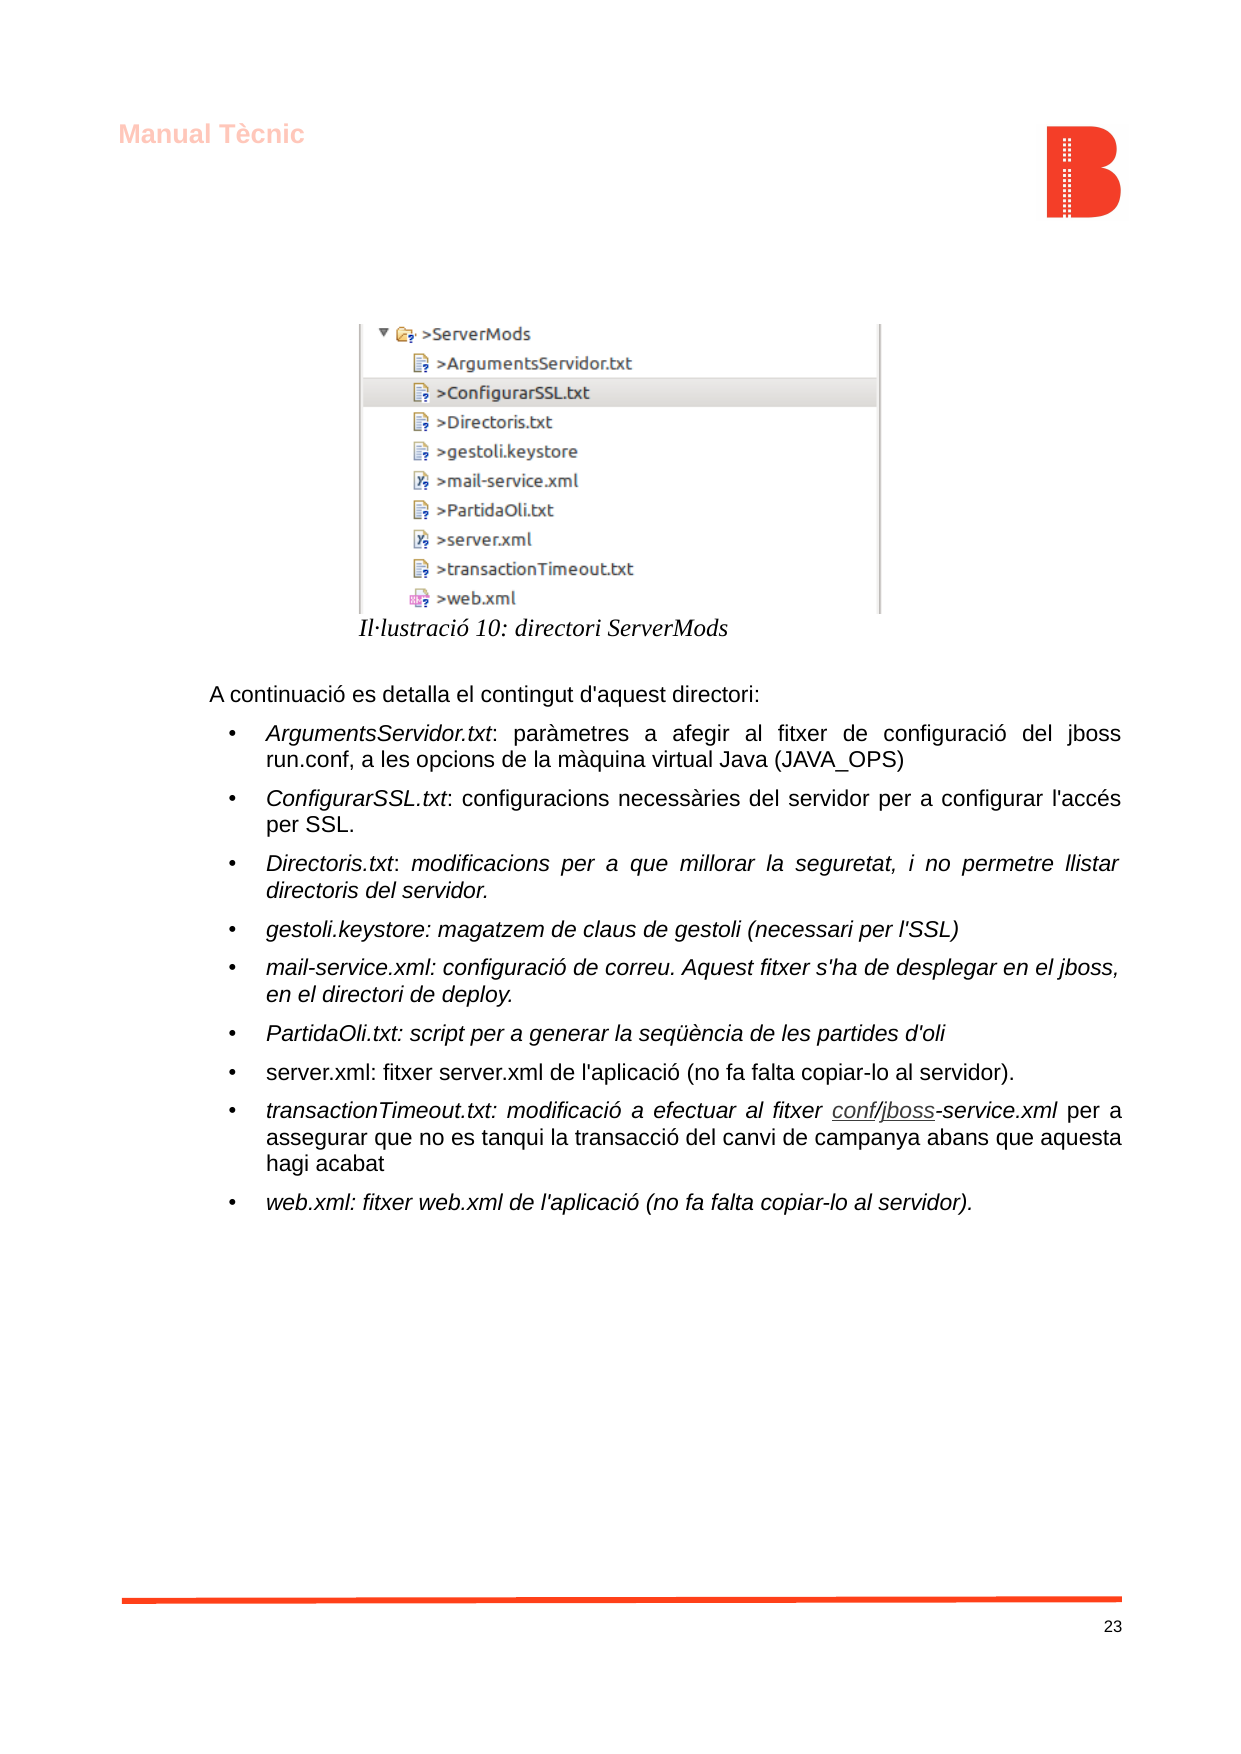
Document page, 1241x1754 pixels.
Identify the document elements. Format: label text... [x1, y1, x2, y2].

picture [1036, 124, 1130, 221]
list gestoli.keystore: magatzem de claus de gestoli (necessari per l'SSL) [228, 916, 1122, 942]
list server.xml: fitxer server.xml de l'aplicació (no fa falta copiar-lo al servidor). [228, 1058, 1122, 1085]
list ArgumentsServidor.txt: paràmetres a afegir al fitxer de configuració del jboss run.conf, a les opcions de la màquina virtual Java (JAVA_OPS) [228, 720, 1122, 773]
picture [358, 324, 882, 614]
text Il·lustració : directori ServerMods [358, 614, 882, 642]
list Directoris.txt: modificacions per a que millorar la seguretat, i no permetre llistar directoris del servidor. [228, 850, 1122, 903]
list ConfigurarSSL.txt: configuracions necessàries del servidor per a configurar l'accés per SSL. [228, 785, 1122, 838]
list web.xml: fitxer web.xml de l'aplicació (no fa falta copiar-lo al servidor). [228, 1189, 1122, 1215]
list PartidaOli.txt: script per a generar la seqüència de les partides d'oli [228, 1019, 1122, 1046]
list mail-service.xml: configuració de correu. Aquest fitxer s'ha de desplegar en el jboss, en el directori de deploy. [228, 954, 1122, 1007]
list transactionTimeout.txt: modificació a efectuar al fitxer conf/jboss-service.xml per a assegurar que no es tanqui la transacció del canvi de campanya abans que aquesta hagi acabat [228, 1097, 1122, 1176]
text A continuació es detalla el contingut d'aquest directori: [209, 681, 1122, 707]
